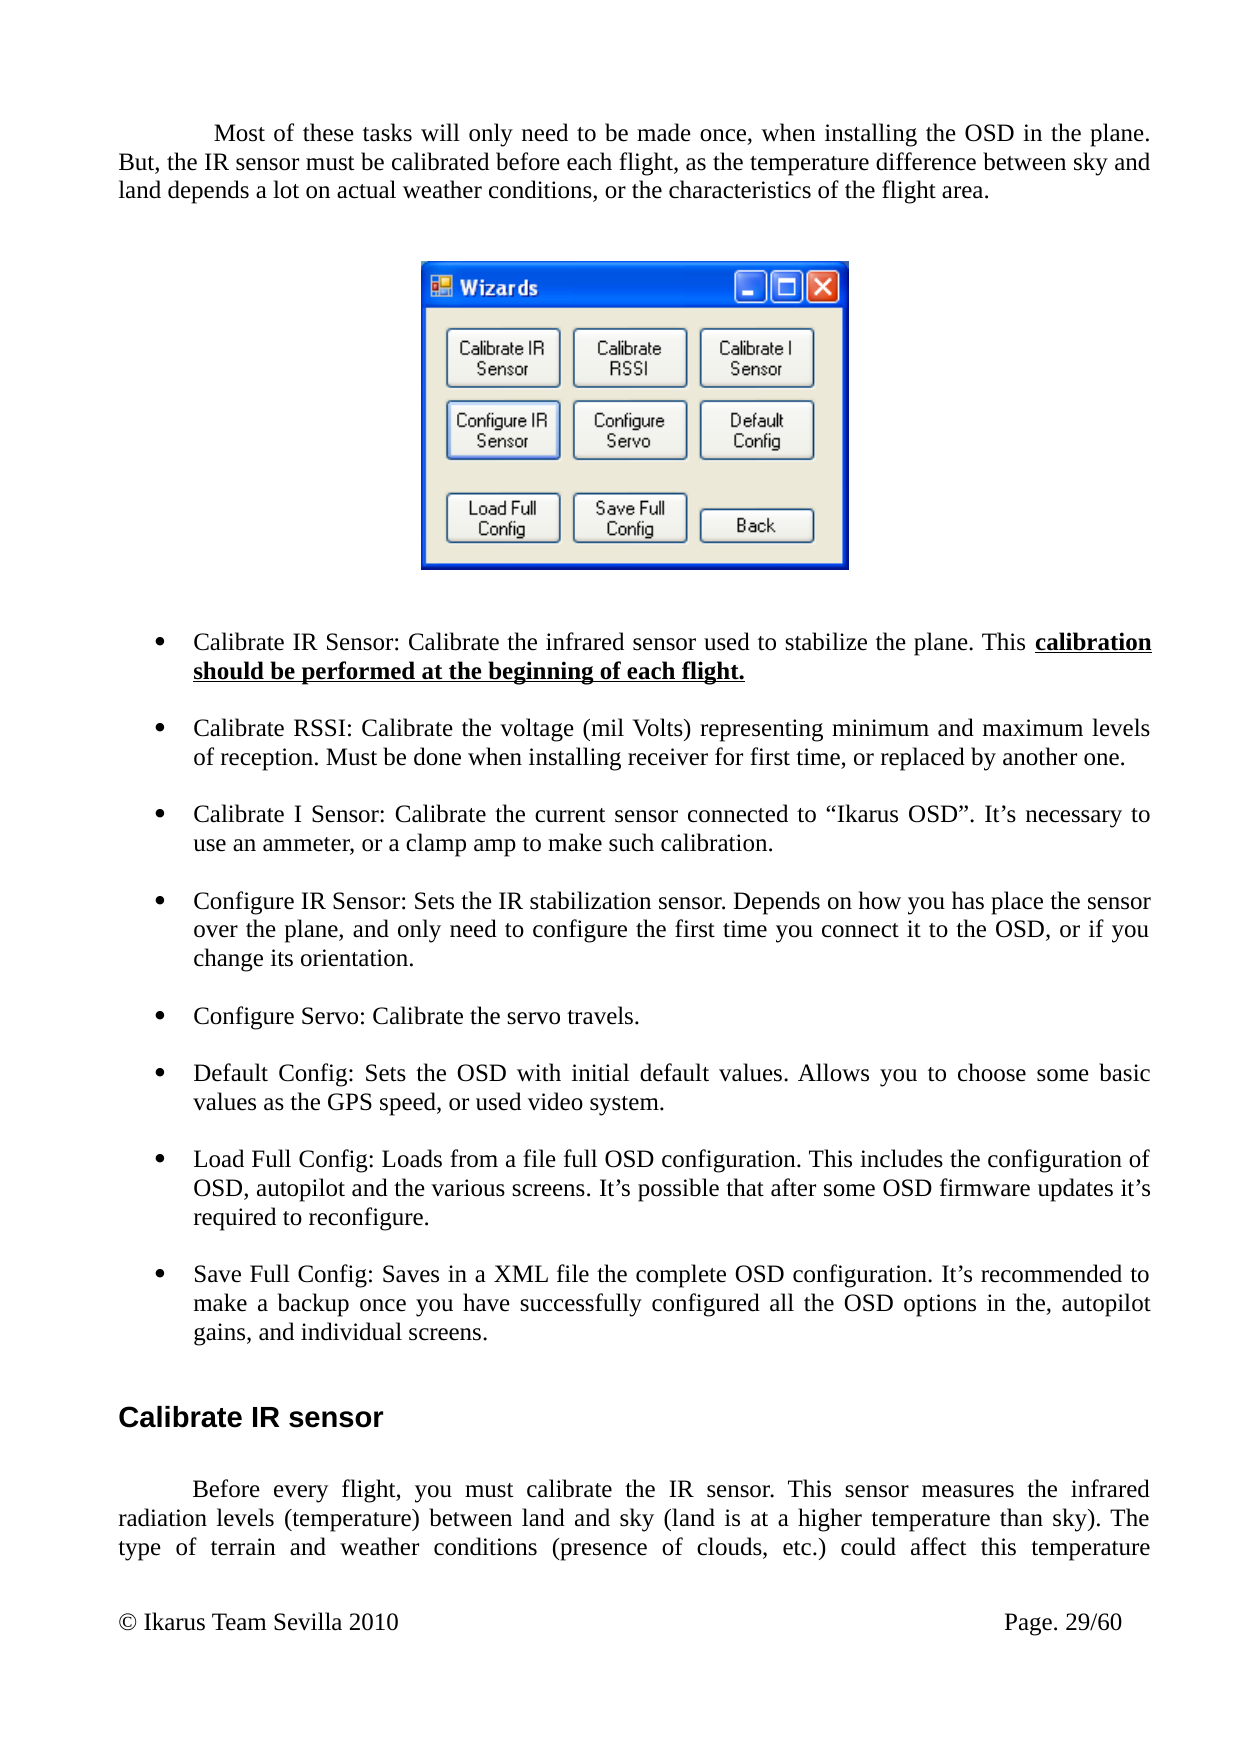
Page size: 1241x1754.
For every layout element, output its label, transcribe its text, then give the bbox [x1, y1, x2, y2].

list Calibrate RSSI: Calibrate the voltage (mil Volts) representing minimum and maximum levels of reception. Must be done when installing receiver for first time, or replaced by another one. [156, 713, 1152, 771]
list Configure Servo: Calibrate the servo travels. [156, 1001, 1152, 1029]
list Load Full Config: Loads from a file full OSD configuration. This includes the configuration of OSD, autopilot and the various screens. It’s possible that after some OSD firmware updates it’s required to reconfigure. [156, 1144, 1152, 1231]
subtitle Calibrate IR sensor [118, 1399, 1152, 1433]
list Calibrate IR Sensor: Calibrate the infrared sensor used to stabilize the plane. This calibration should be performed at the beginning of each flight. [156, 627, 1152, 684]
list Save Full Config: Saves in a XML file the complete OSD configuration. It’s recommended to make a backup once you have successfully configured all the OSD options in the, autopilot gains, and individual screens. [156, 1259, 1152, 1346]
picture [421, 261, 849, 570]
list Configure IR Sensor: Sets the IR stabilization sensor. Depends on how you has place the sensor over the plane, and only need to configure the first time you connect it to the OSD, or if you change its orientation. [156, 886, 1152, 972]
list Default Config: Sets the OSD with initial default values. Allows you to choose some basic values as the GPS speed, or used video system. [156, 1058, 1152, 1116]
text Before every flight, you must calibrate the IR sensor. This sensor measures the infrared radiation levels (temperature) between land and sky (land is at a higher temperature than sky). The type of terrain and weather conditions (presence of clouds, etc.) could affect this temperature [118, 1474, 1152, 1561]
list Calibrate I Sensor: Calibrate the current sensor connected to “Ikarus OSD”. It’s necessary to use an ammeter, or a clamp amp to make such calibration. [156, 799, 1152, 857]
text Most of these tasks will only need to be made once, when installing the OSD in the plane. But, the IR sensor must be calibrated before each flight, as the temperature difference between sky and land depends a lot on actual weather conditions, or the characteristics of the flight area. [118, 118, 1152, 204]
